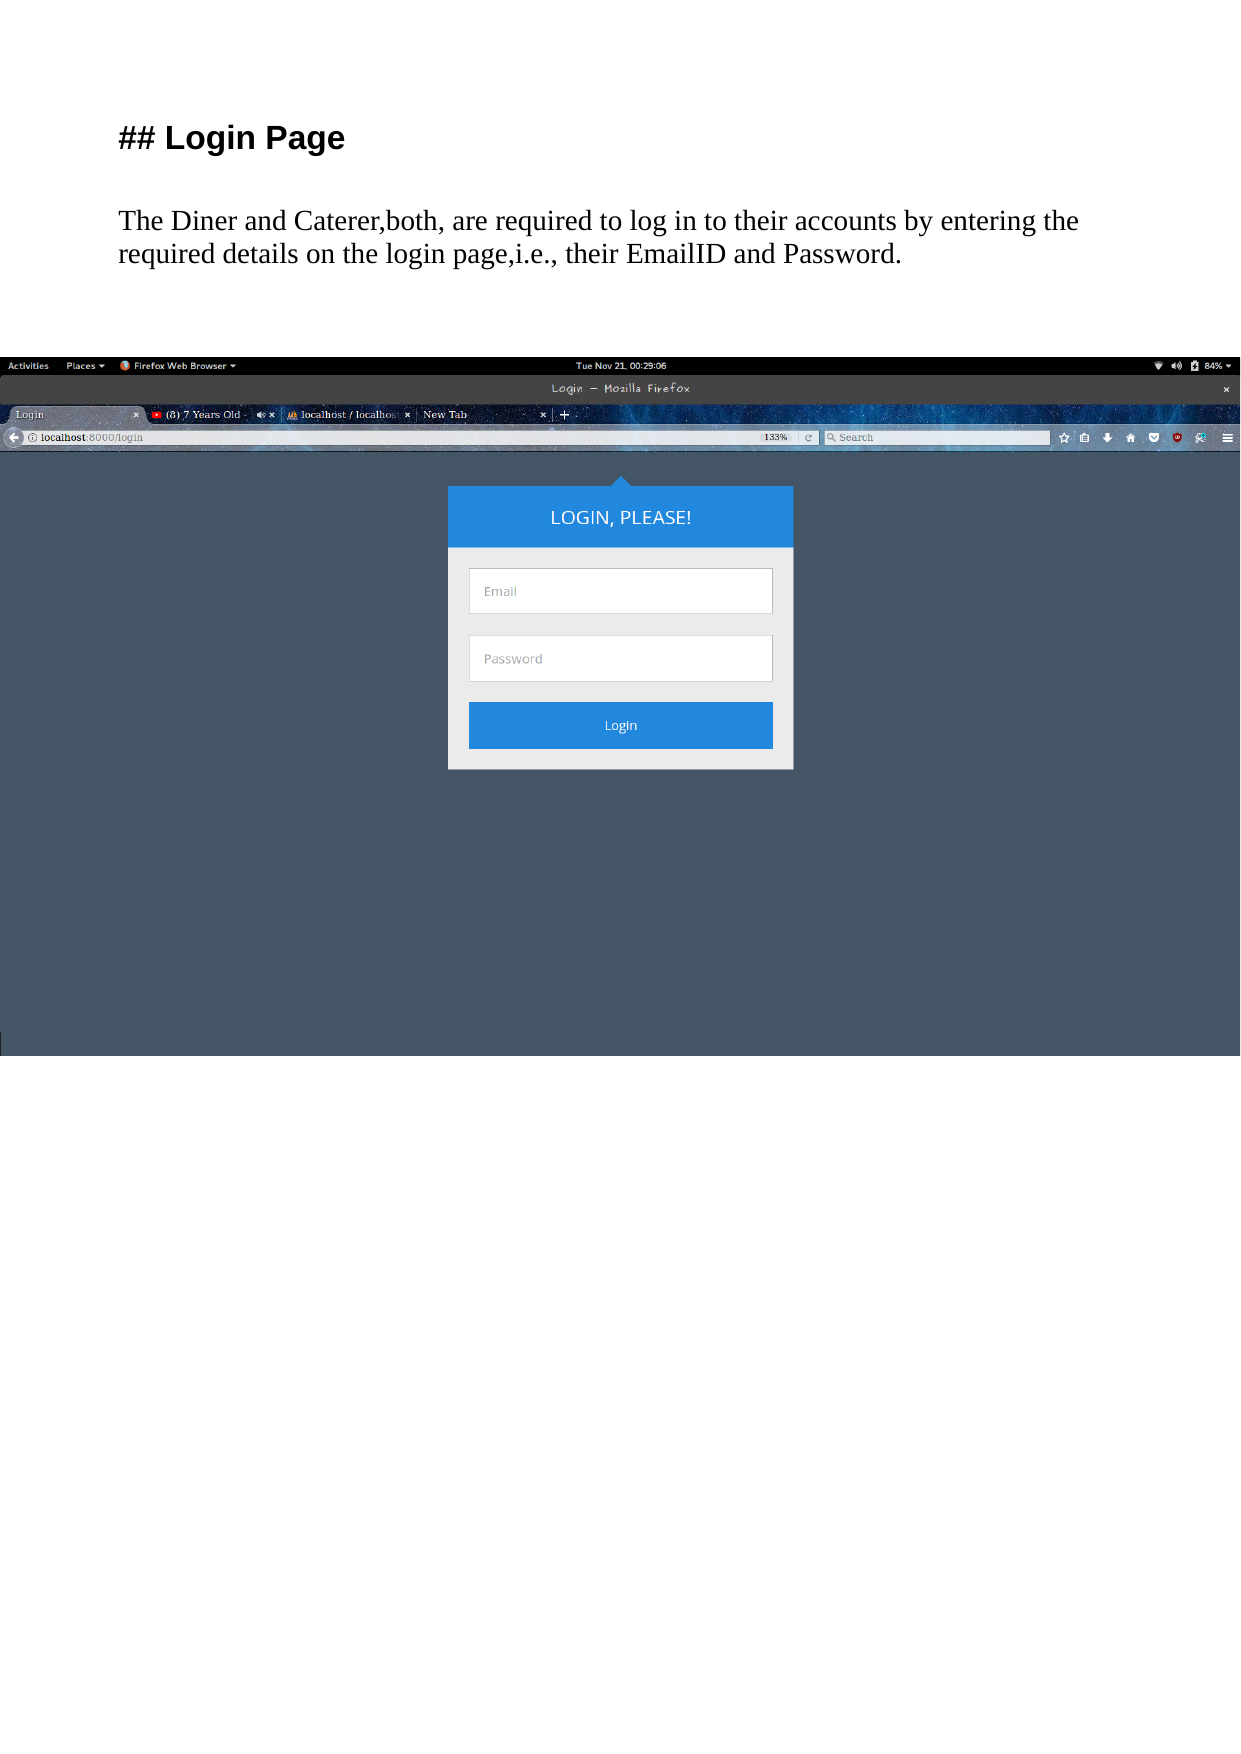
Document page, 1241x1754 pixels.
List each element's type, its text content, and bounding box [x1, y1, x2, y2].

subtitle ## Login Page [118, 118, 1122, 157]
text The Diner and Caterer,both, are required to log in to their accounts by entering the required details on the login page,i.e., their EmailID and Password. [118, 203, 1122, 270]
picture [0, 357, 1241, 1056]
